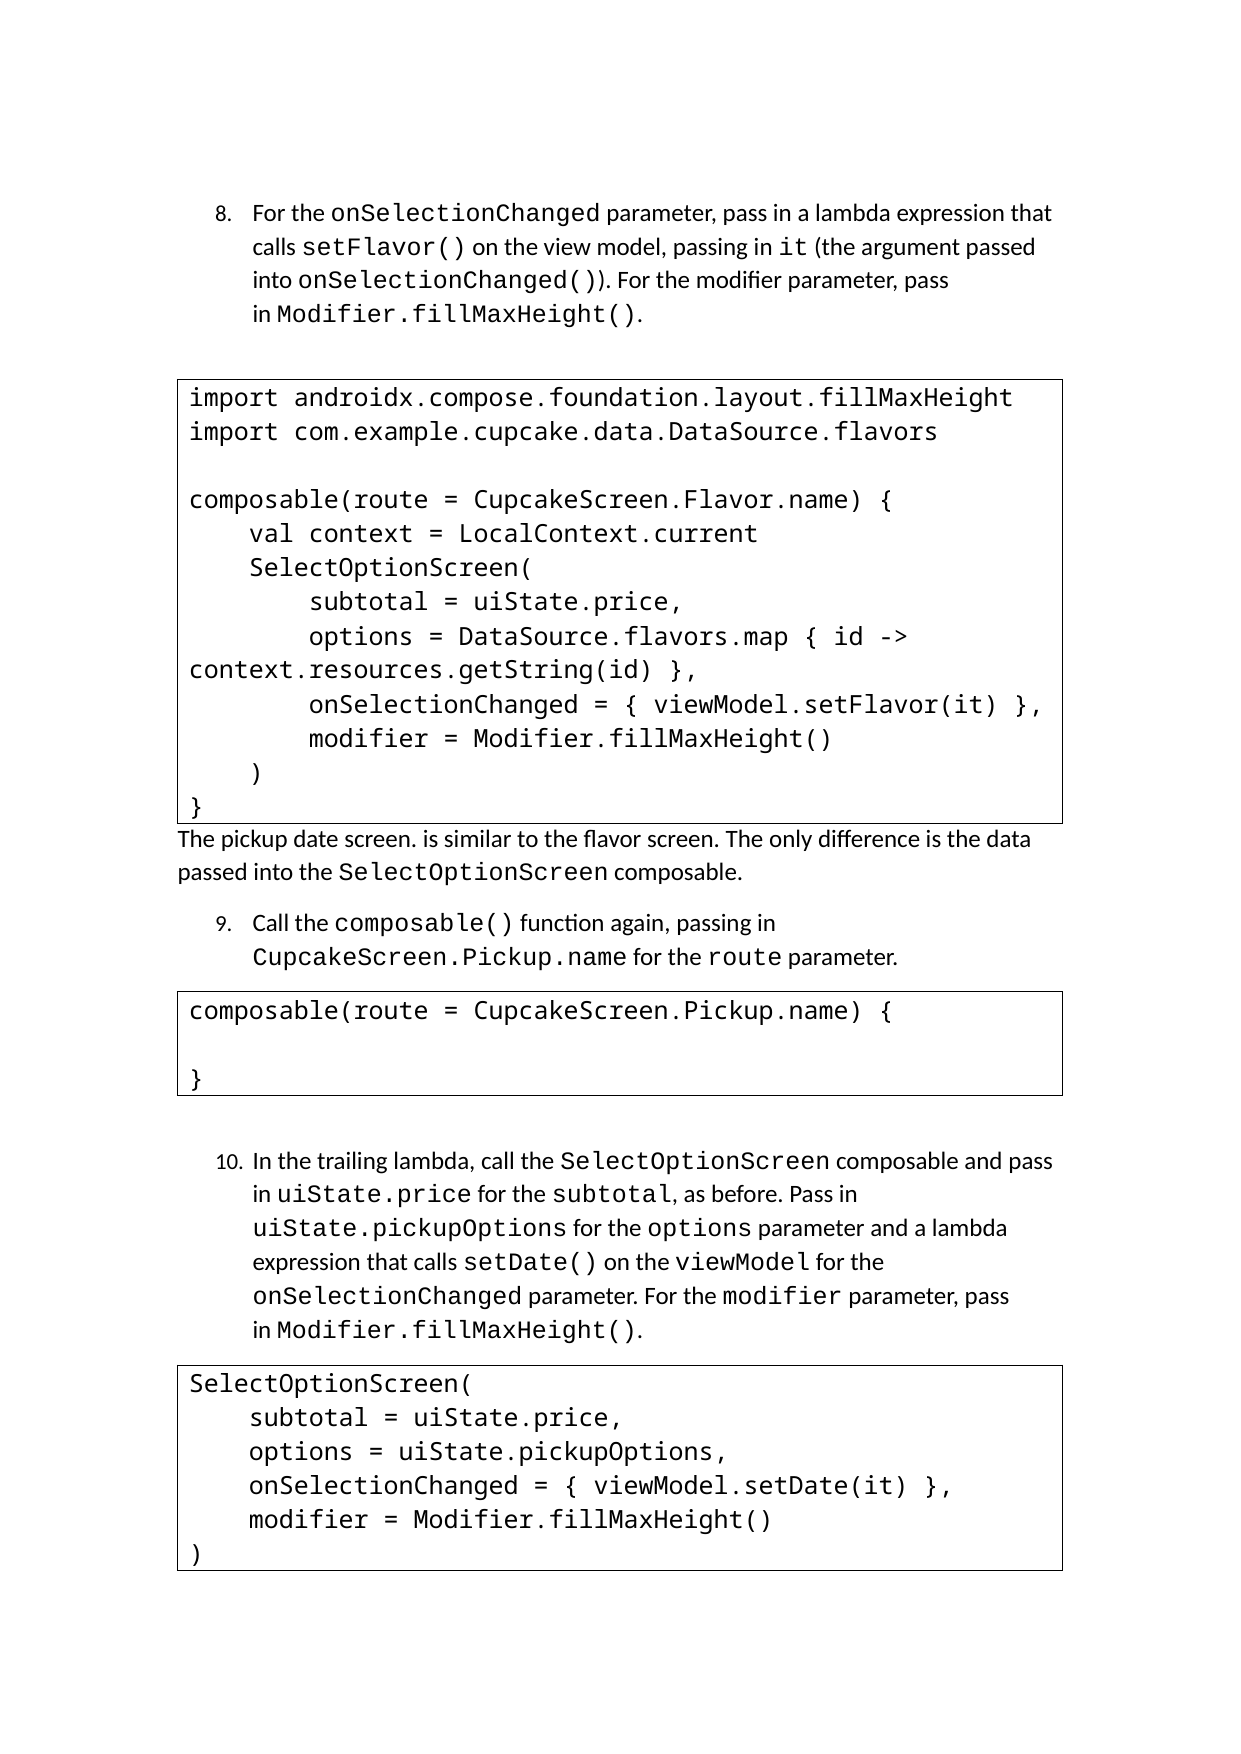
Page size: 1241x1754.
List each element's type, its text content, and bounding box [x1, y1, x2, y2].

list Call the composable() function again, passing in CupcakeScreen.Pickup.name for the route parameter. [215, 907, 1063, 972]
table_header composable(route = CupcakeScreen.Pickup.name) { } [178, 992, 1062, 1094]
list In the trailing lambda, call the SelectOptionScreen composable and pass in uiState.price for the subtotal, as before. Pass in uiState.pickupOptions for the options parameter and a lambda expression that calls setDate() on the viewModel for the onSelectionChanged parameter. For the modifier parameter, pass in Modifier.fillMaxHeight(). [215, 1145, 1063, 1346]
text The pickup date screen. is similar to the flavor screen. The only difference is the data passed into the SelectOptionScreen composable. [177, 824, 1063, 888]
list For the onSelectionChanged parameter, pass in a lambda expression that calls setFlavor() on the view model, passing in it (the argument passed into onSelectionChanged()). For the modifier parameter, pass in Modifier.fillMaxHeight(). [215, 197, 1063, 360]
table_header import androidx.compose.foundation.layout.fillMaxHeight import com.example.cupcake.data.DataSource.flavors composable(route = CupcakeScreen.Flavor.name) { val context = LocalContext.current SelectOptionScreen( subtotal = uiState.price, options = DataSource.flavors.map { id -> context.resources.getString(id) }, onSelectionChanged = { viewModel.setFlavor(it) }, modifier = Modifier.fillMaxHeight() ) } [178, 380, 1062, 822]
table_header SelectOptionScreen( subtotal = uiState.price, options = uiState.pickupOptions, onSelectionChanged = { viewModel.setDate(it) }, modifier = Modifier.fillMaxHeight() ) [178, 1366, 1062, 1570]
